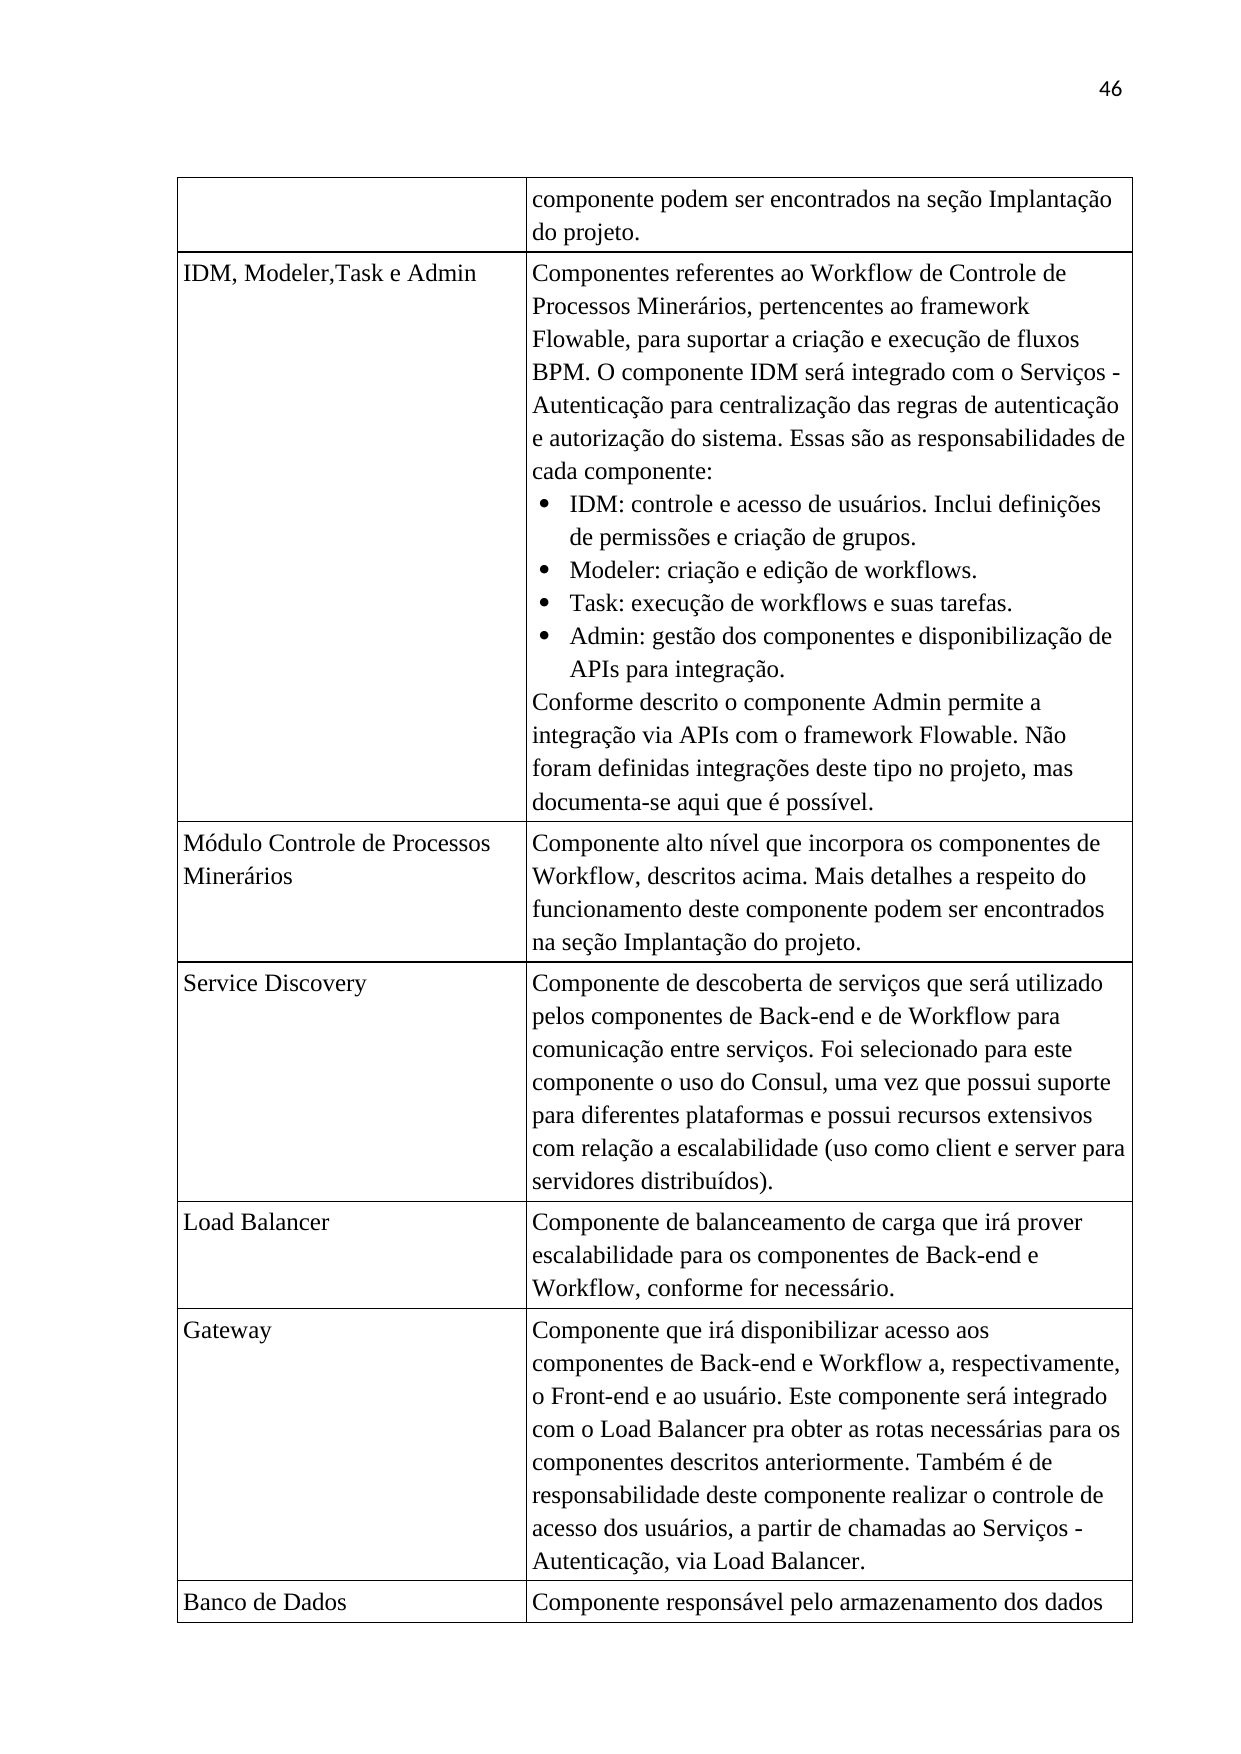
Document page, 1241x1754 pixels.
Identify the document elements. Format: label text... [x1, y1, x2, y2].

table_cell Componente responsável pelo armazenamento dos dados [527, 1581, 1132, 1622]
table_cell IDM, Modeler,Task e Admin [178, 253, 526, 821]
table_cell Banco de Dados [178, 1581, 526, 1622]
table_cell Componente alto nível que incorpora os componentes de Workflow, descritos acima. Mais detalhes a respeito do funcionamento deste componente podem ser encontrados na seção Implantação do projeto. [527, 822, 1132, 961]
table_cell componente podem ser encontrados na seção Implantação do projeto. [527, 178, 1132, 251]
table_cell Gateway [178, 1309, 526, 1580]
table_cell [178, 178, 526, 251]
table_cell Componentes referentes ao Workflow de Controle de Processos Minerários, pertencentes ao framework Flowable, para suportar a criação e execução de fluxos BPM. O componente IDM será integrado com o Serviços - Autenticação para centralização das regras de autenticação e autorização do sistema. Essas são as responsabilidades de cada componente: IDM: controle e acesso de usuários. Inclui definições de permissões e criação de grupos. Modeler: criação e edição de workflows. Task: execução de workflows e suas tarefas. Admin: gestão dos componentes e disponibilização de APIs para integração. Conforme descrito o componente Admin permite a integração via APIs com o framework Flowable. Não foram definidas integrações deste tipo no projeto, mas documenta-se aqui que é possível. [527, 253, 1132, 821]
table_cell Módulo Controle de Processos Minerários [178, 822, 526, 961]
table_cell Componente de descoberta de serviços que será utilizado pelos componentes de Back-end e de Workflow para comunicação entre serviços. Foi selecionado para este componente o uso do Consul, uma vez que possui suporte para diferentes plataformas e possui recursos extensivos com relação a escalabilidade (uso como client e server para servidores distribuídos). [527, 963, 1132, 1201]
table_cell Componente que irá disponibilizar acesso aos componentes de Back-end e Workflow a, respectivamente, o Front-end e ao usuário. Este componente será integrado com o Load Balancer pra obter as rotas necessárias para os componentes descritos anteriormente. Também é de responsabilidade deste componente realizar o controle de acesso dos usuários, a partir de chamadas ao Serviços - Autenticação, via Load Balancer. [527, 1309, 1132, 1580]
table_cell Service Discovery [178, 963, 526, 1201]
table_cell Load Balancer [178, 1202, 526, 1308]
table_cell Componente de balanceamento de carga que irá prover escalabilidade para os componentes de Back-end e Workflow, conforme for necessário. [527, 1202, 1132, 1308]
